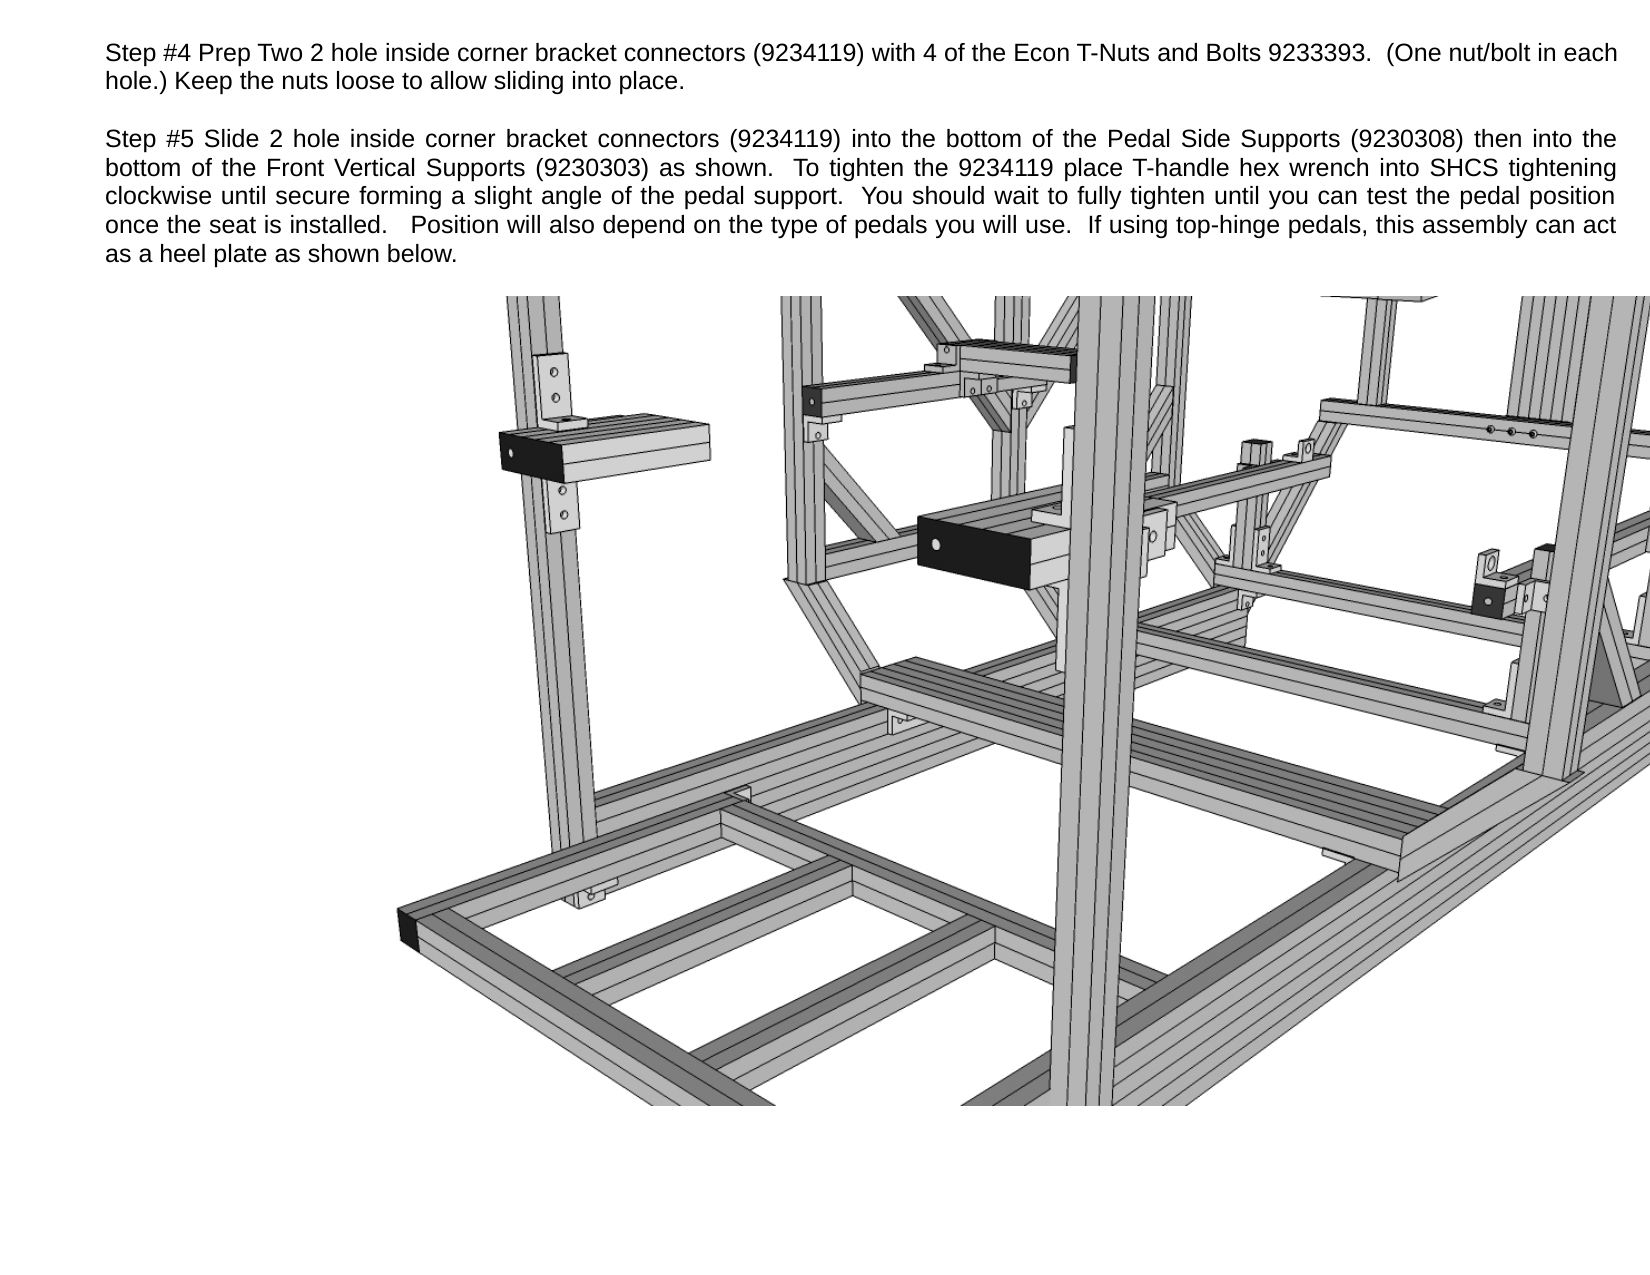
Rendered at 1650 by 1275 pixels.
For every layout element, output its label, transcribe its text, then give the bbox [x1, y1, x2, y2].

text Step #5 Slide 2 hole inside corner bracket connectors (9234119) into the bottom of the Pedal Side Supports (9230308) then into the bottom of the Front Vertical Supports (9230303) as shown. To tighten the 9234119 place T-handle hex wrench into SHCS tightening clockwise until secure forming a slight angle of the pedal support. You should wait to fully tighten until you can test the pedal position once the seat is installed. Position will also depend on the type of pedals you will use. If using top-hinge pedals, this assembly can act as a heel plate as shown below. [105, 124, 1620, 267]
text Step #4 Prep Two 2 hole inside corner bracket connectors (9234119) with 4 of the Econ T-Nuts and Bolts 9233393. (One nut/bolt in each hole.) Keep the nuts loose to allow sliding into place. [105, 37, 1620, 95]
picture [105, 296, 1650, 1106]
